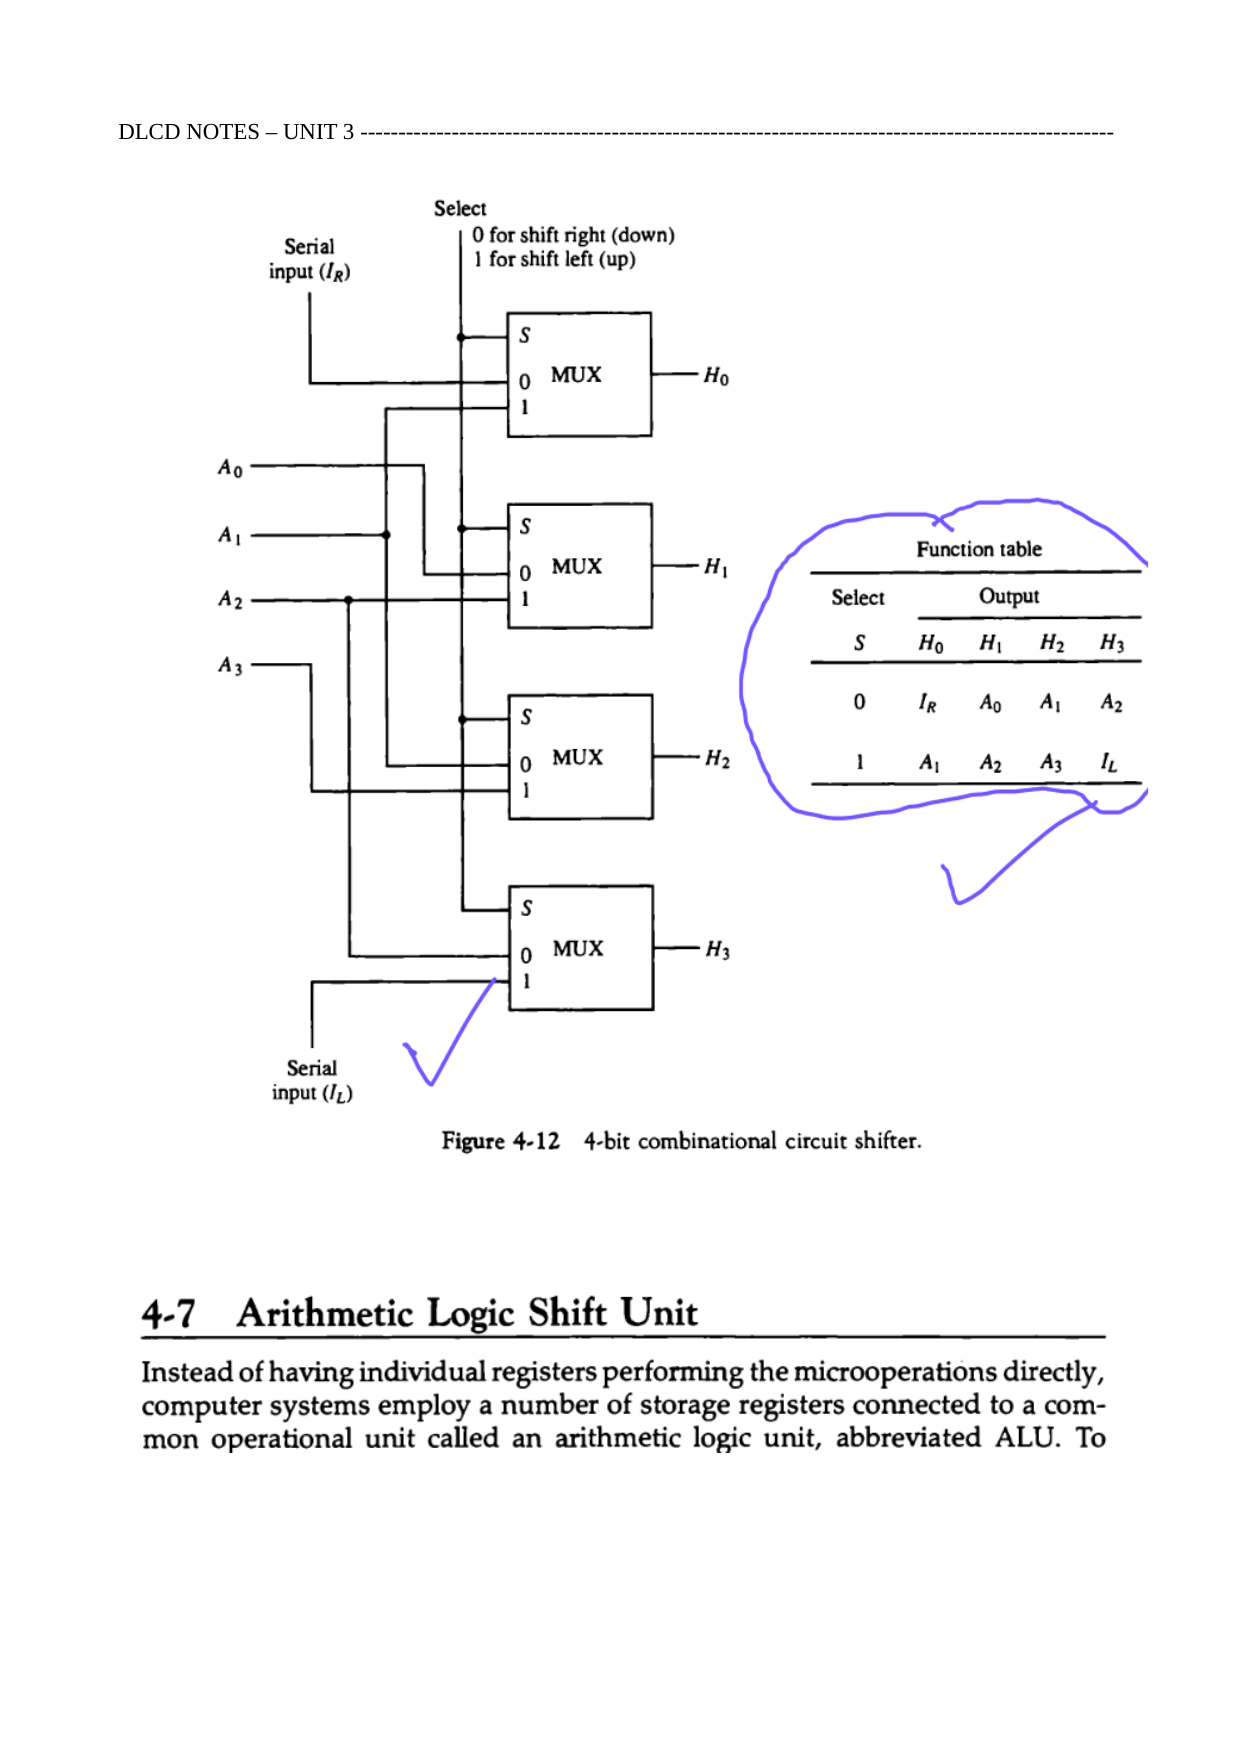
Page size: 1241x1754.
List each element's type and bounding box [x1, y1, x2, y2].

picture [126, 1287, 1114, 1453]
picture [144, 190, 1149, 1159]
